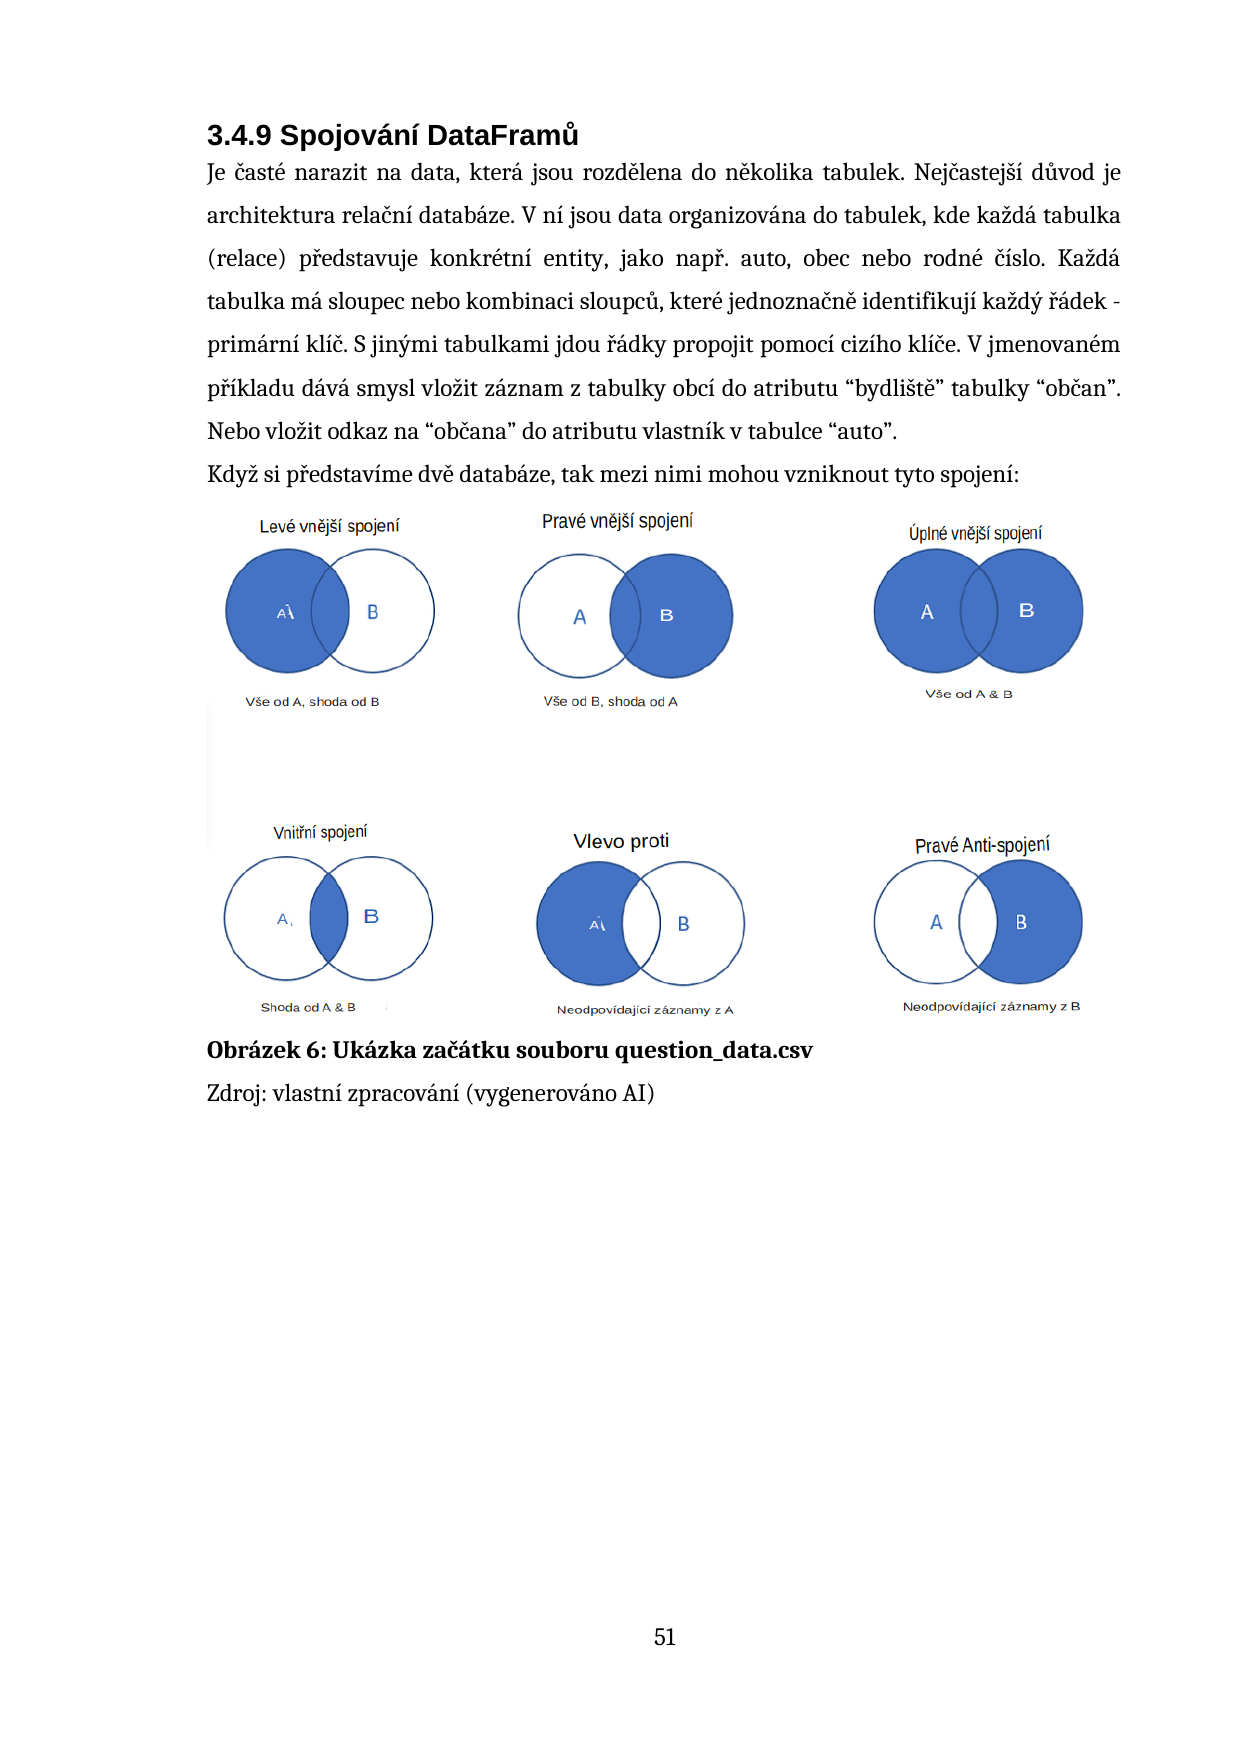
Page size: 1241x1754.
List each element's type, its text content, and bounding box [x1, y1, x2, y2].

picture [206, 502, 1122, 1037]
text Když si představíme dvě databáze, tak mezi nimi mohou vzniknout tyto spojení: [207, 460, 1122, 488]
text Je časté narazit na data, která jsou rozdělena do několika tabulek. Nejčastejší důvod je architektura relační databáze. V ní jsou data organizována do tabulek, kde každá tabulka (relace) představuje konkrétní entity, jako např. auto, obec nebo rodné číslo. Každá tabulka má sloupec nebo kombinaci sloupců, které jednoznačně identifikují každý řádek - primární klíč. S jinými tabulkami jdou řádky propojit pomocí cizího klíče. V jmenovaném příkladu dává smysl vložit záznam z tabulky obcí do atributu “bydliště” tabulky “občan”. Nebo vložit odkaz na “občana” do atributu vlastník v tabulce “auto”. [207, 158, 1122, 445]
subtitle Obrázek 6: Ukázka začátku souboru question_data.csv [207, 1037, 1122, 1065]
subtitle 3.4.9 Spojování DataFramů [207, 118, 1122, 152]
text Zdroj: vlastní zpracování (vygenerováno AI) [207, 1079, 1122, 1108]
